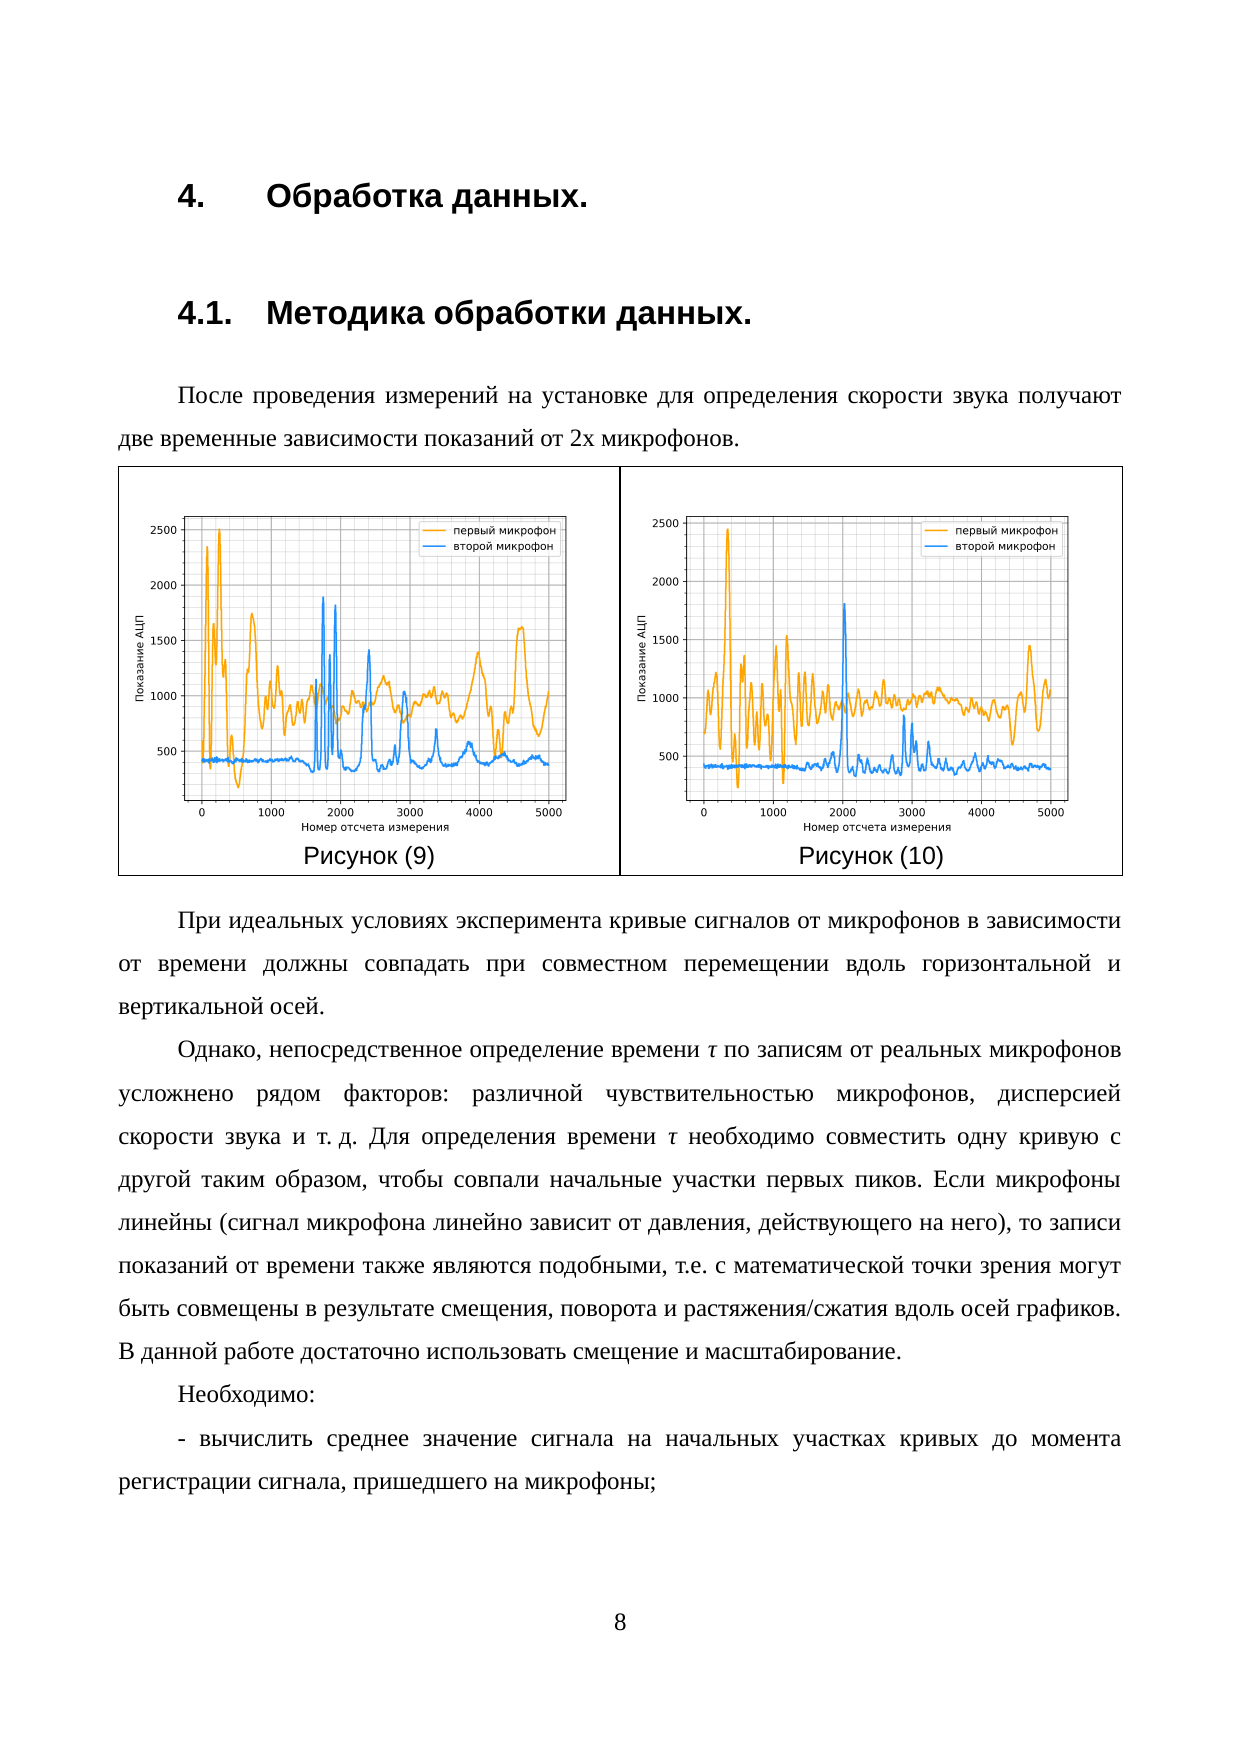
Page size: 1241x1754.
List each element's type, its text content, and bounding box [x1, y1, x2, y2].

text Необходимо: [118, 1379, 1122, 1408]
text - вычислить среднее значение сигнала на начальных участках кривых до момента регистрации сигнала, пришедшего на микрофоны; [118, 1423, 1122, 1494]
table_header Рисунок (10) [621, 467, 1122, 875]
table_header Рисунок (9) [119, 467, 619, 875]
text Однако, непосредственное определение времени τ по записям от реальных микрофонов усложнено рядом факторов: различной чувствительностью микрофонов, дисперсией скорости звука и т. д. Для определения времени τ необходимо совместить одну кривую с другой таким образом, чтобы совпали начальные участки первых пиков. Если микрофоны линейны (сигнал микрофона линейно зависит от давления, действующего на него), то записи показаний от времени также являются подобными, т.е. с математической точки зрения могут быть совмещены в результате смещения, поворота и растяжения/сжатия вдоль осей графиков. В данной работе достаточно использовать смещение и масштабирование. [118, 1034, 1122, 1365]
text После проведения измерений на установке для определения скорости звука получают две временные зависимости показаний от 2х микрофонов. [118, 380, 1122, 452]
subtitle Методика обработки данных. [118, 293, 1122, 331]
text При идеальных условиях эксперимента кривые сигналов от микрофонов в зависимости от времени должны совпадать при совместном перемещении вдоль горизонтальной и вертикальной осей. [118, 905, 1122, 1020]
subtitle Обработка данных. [118, 176, 1122, 215]
picture [625, 473, 1117, 841]
picture [123, 473, 615, 841]
